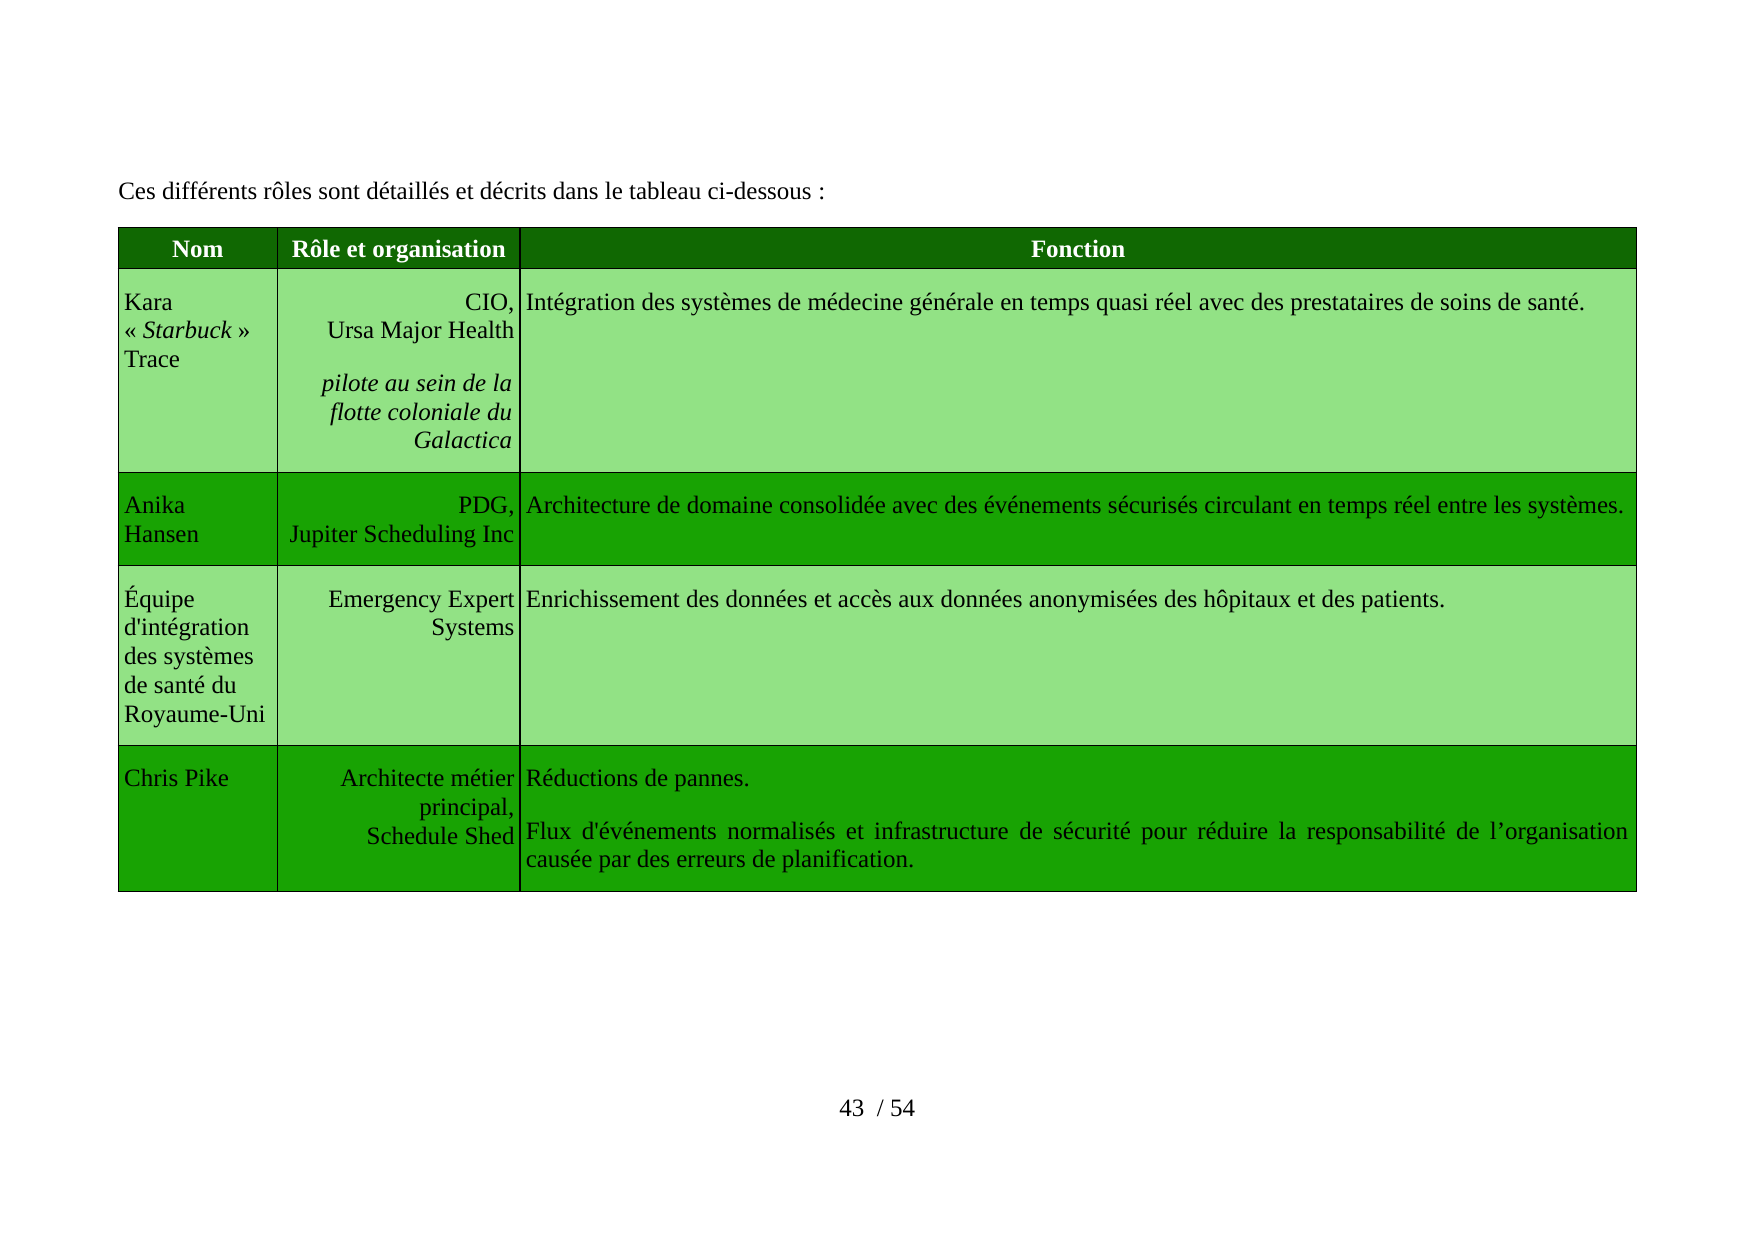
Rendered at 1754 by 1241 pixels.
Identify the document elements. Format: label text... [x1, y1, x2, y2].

table_cell Chris Pike [119, 746, 277, 891]
table_cell Emergency Expert Systems [278, 566, 519, 745]
table_cell Réductions de pannes. Flux d'événements normalisés et infrastructure de sécurité pour réduire la responsabilité de l’organisation causée par des erreurs de planification. [521, 746, 1636, 891]
table_cell Enrichissement des données et accès aux données anonymisées des hôpitaux et des patients. [521, 566, 1636, 745]
table_header Fonction [521, 228, 1636, 268]
table_cell Architecte métier principal, Schedule Shed [278, 746, 519, 891]
table_header Nom [119, 228, 277, 268]
table_cell Kara « Starbuck » Trace [119, 269, 277, 472]
table_cell CIO, Ursa Major Health pilote au sein de la flotte coloniale du Galactica [278, 269, 519, 472]
text Ces différents rôles sont détaillés et décrits dans le tableau ci-dessous : [118, 176, 1636, 205]
table_header Rôle et organisation [278, 228, 519, 268]
table_cell Architecture de domaine consolidée avec des événements sécurisés circulant en temps réel entre les systèmes. [521, 473, 1636, 565]
table_cell Intégration des systèmes de médecine générale en temps quasi réel avec des prestataires de soins de santé. [521, 269, 1636, 472]
table_cell Équipe d'intégration des systèmes de santé du Royaume-Uni [119, 566, 277, 745]
table_cell Anika Hansen [119, 473, 277, 565]
table_cell PDG, Jupiter Scheduling Inc [278, 473, 519, 565]
